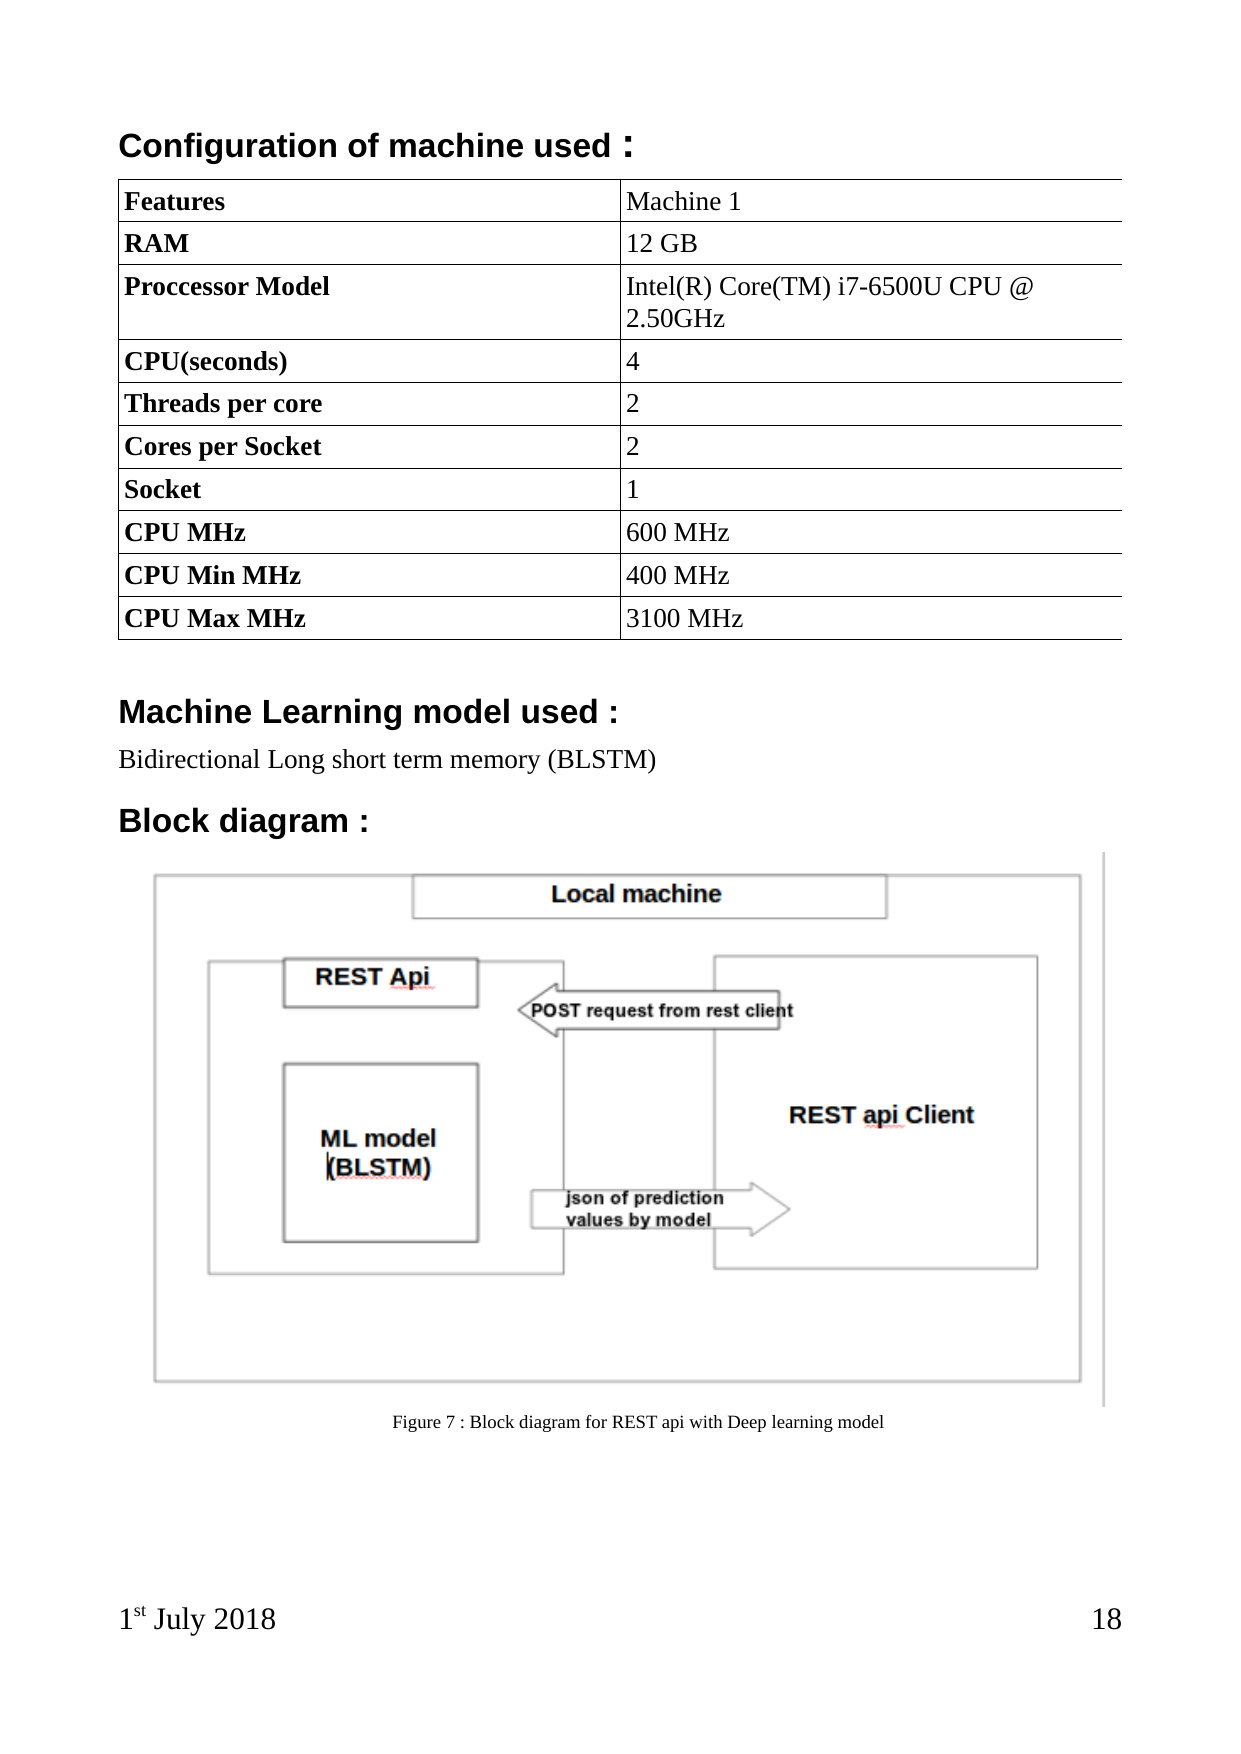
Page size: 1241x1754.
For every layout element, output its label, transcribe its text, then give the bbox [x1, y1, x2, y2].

table_cell RAM [119, 222, 620, 264]
table_cell 12 GB [621, 222, 1122, 264]
subtitle Machine Learning model used : [118, 692, 1122, 730]
table_cell 2 [621, 426, 1122, 467]
table_cell CPU MHz [119, 511, 620, 553]
table_cell Threads per core [119, 383, 620, 424]
text Bidirectional Long short term memory (BLSTM) [118, 743, 1122, 774]
subtitle Block diagram : [118, 801, 1122, 840]
table_cell 4 [621, 340, 1122, 382]
text Figure 7 : Block diagram for REST api with Deep learning model [118, 852, 1122, 1432]
table_cell CPU Min MHz [119, 554, 620, 596]
table_cell CPU(seconds) [119, 340, 620, 382]
table_cell 400 MHz [621, 554, 1122, 596]
table_cell Intel(R) Core(TM) i7-6500U CPU @ 2.50GHz [621, 265, 1122, 339]
table_cell 3100 MHz [621, 597, 1122, 639]
table_cell Proccessor Model [119, 265, 620, 339]
table_cell 1 [621, 469, 1122, 510]
table_cell 600 MHz [621, 511, 1122, 553]
table_cell Socket [119, 469, 620, 510]
table_cell 2 [621, 383, 1122, 424]
table_header Machine 1 [621, 180, 1122, 221]
subtitle Configuration of machine used : [118, 118, 1122, 166]
table_cell Cores per Socket [119, 426, 620, 467]
table_header Features [119, 180, 620, 221]
table_cell CPU Max MHz [119, 597, 620, 639]
picture [135, 852, 1105, 1407]
